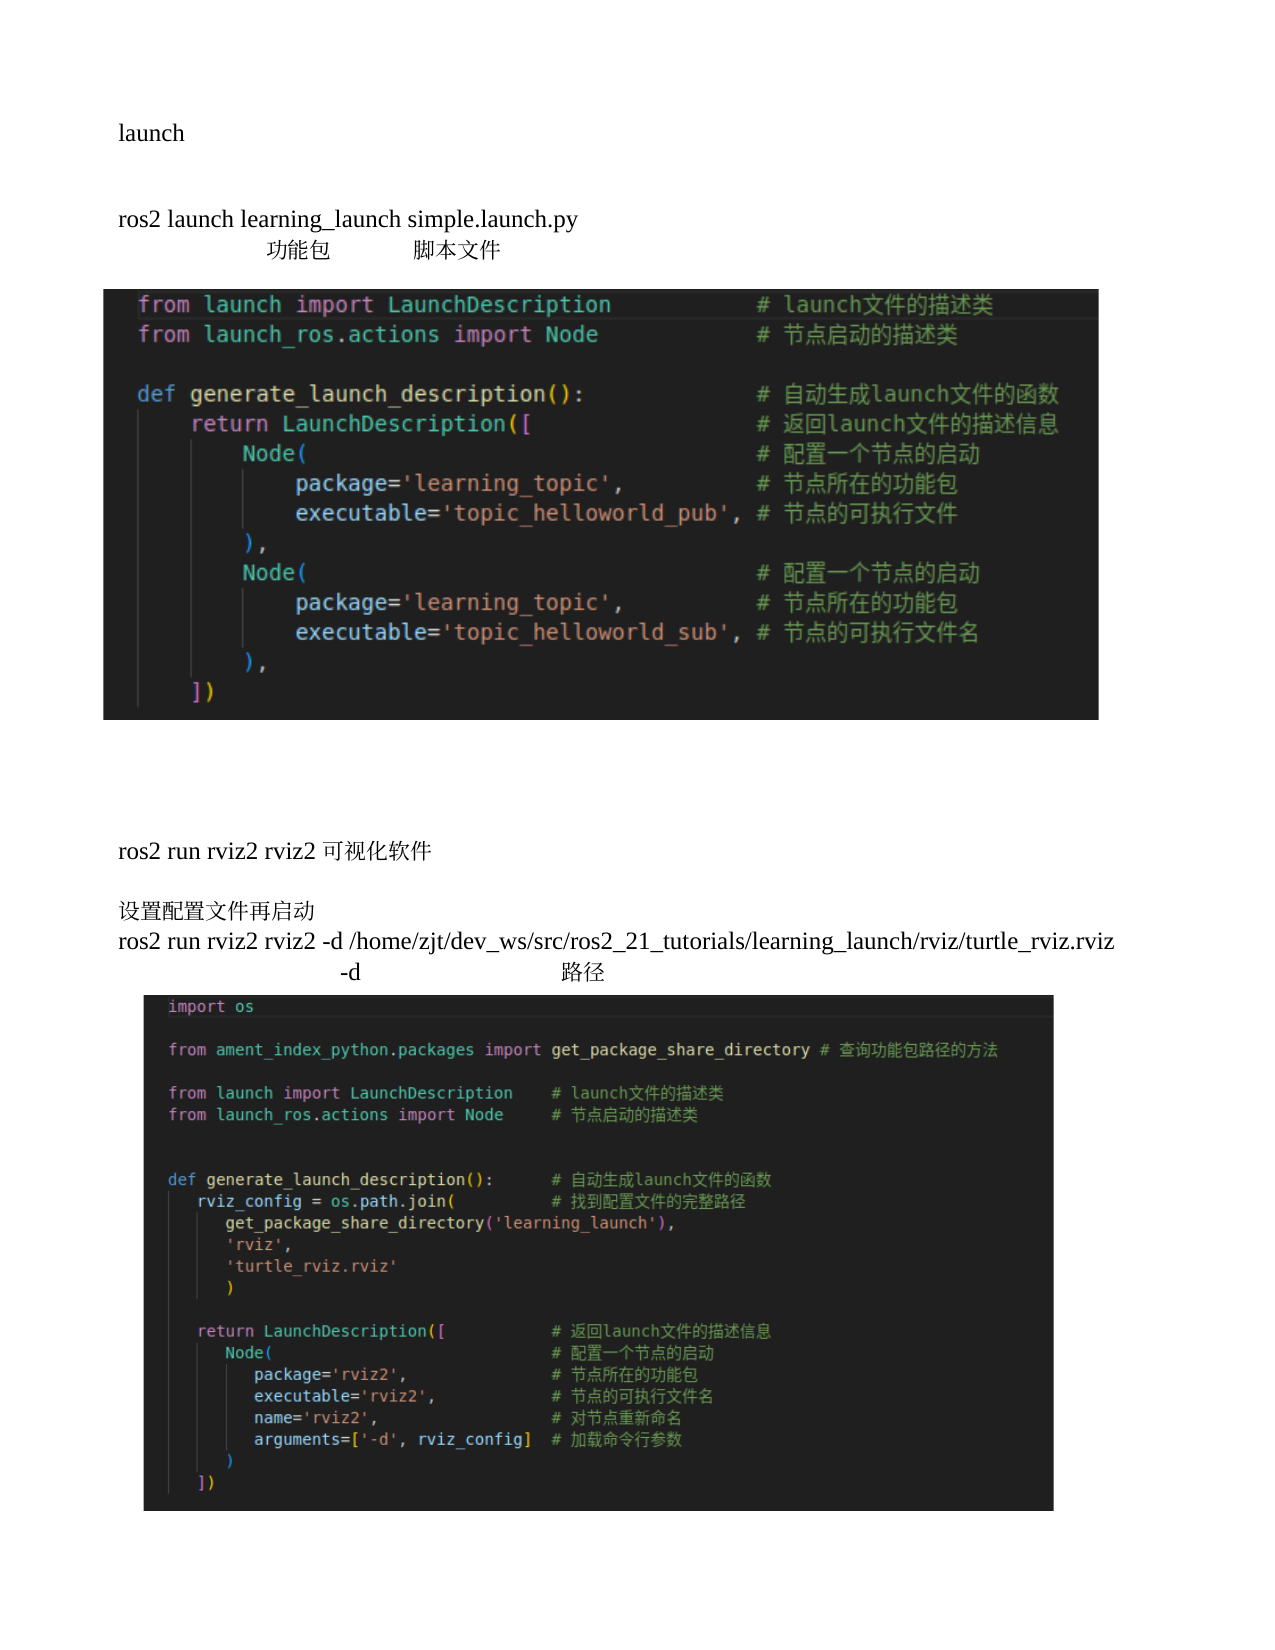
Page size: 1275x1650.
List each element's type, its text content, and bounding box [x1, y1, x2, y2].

picture [103, 289, 1099, 720]
text ros2 launch learning_launch simple.launch.py [118, 204, 1157, 233]
text ros2 run rviz2 rviz2 可视化软件 [118, 834, 1157, 866]
picture [143, 995, 1054, 1511]
text -d 路径 [118, 955, 1157, 986]
text ros2 run rviz2 rviz2 -d /home/zjt/dev_ws/src/ros2_21_tutorials/learning_launch/rviz/turtle_rviz.rviz [118, 926, 1157, 955]
text launch [118, 118, 1157, 147]
text 设置配置文件再启动 [118, 894, 1157, 926]
text 功能包 脚本文件 [118, 233, 1157, 264]
